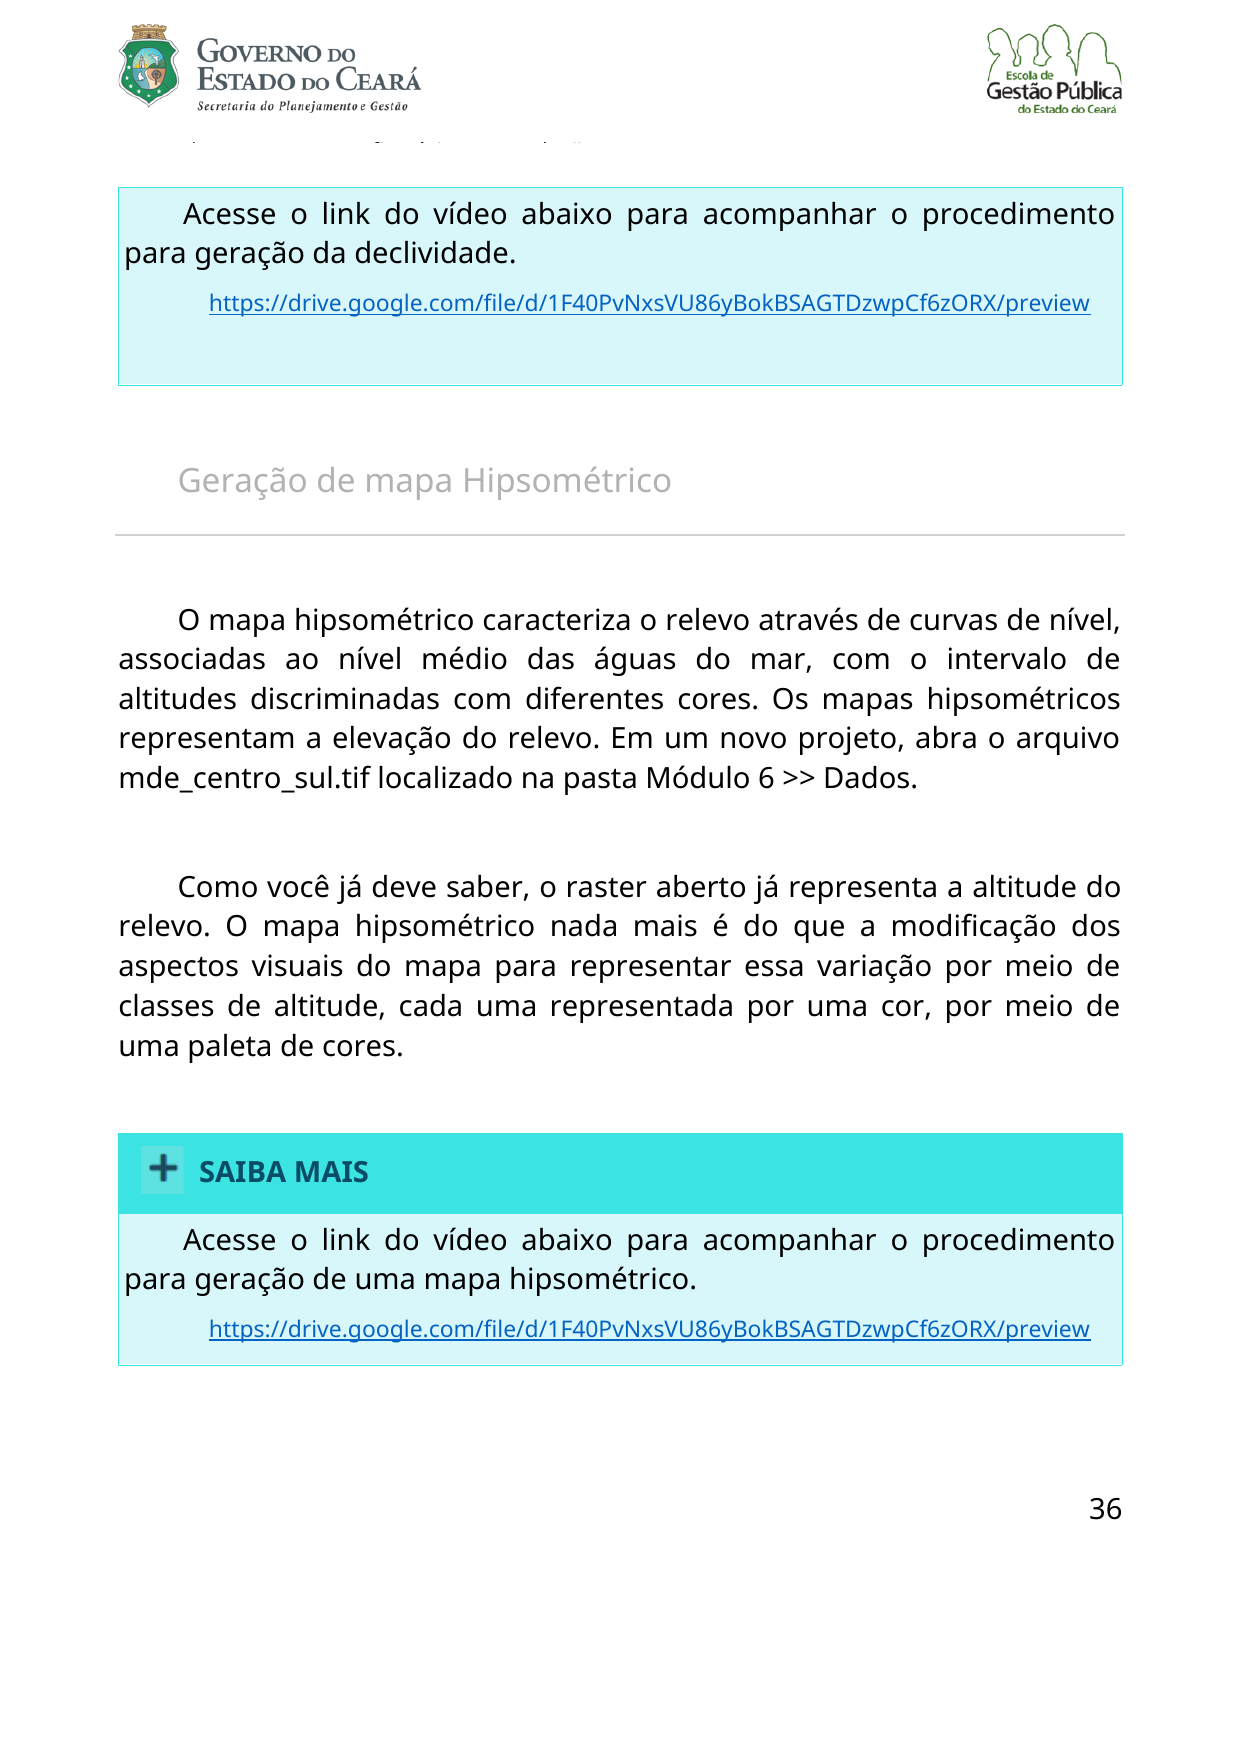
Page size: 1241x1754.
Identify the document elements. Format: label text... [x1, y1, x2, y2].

text Como você já deve saber, o raster aberto já representa a altitude do relevo. O mapa hipsométrico nada mais é do que a modificação dos aspectos visuais do mapa para representar essa variação por meio de classes de altitude, cada uma representada por uma cor, por meio de uma paleta de cores. [118, 866, 1122, 1064]
text O mapa hipsométrico caracteriza o relevo através de curvas de nível, associadas ao nível médio das águas do mar, com o intervalo de altitudes discriminadas com diferentes cores. Os mapas hipsométricos representam a elevação do relevo. Em um novo projeto, abra o arquivo mde_centro_sul.tif localizado na pasta Módulo 6 >> Dados. [118, 599, 1122, 797]
picture [141, 1146, 184, 1194]
table_cell Acesse o link do vídeo abaixo para acompanhar o procedimento para geração da declividade. https://drive.google.com/file/d/1F40PvNxsVU86yBokBSAGTDzwpCf6zORX/preview [119, 188, 1122, 384]
subtitle Geração de mapa Hipsométrico [115, 453, 1125, 534]
table_header SAIBA MAIS [119, 1134, 1122, 1213]
table_cell Acesse o link do vídeo abaixo para acompanhar o procedimento para geração de uma mapa hipsométrico. https://drive.google.com/file/d/1F40PvNxsVU86yBokBSAGTDzwpCf6zORX/preview [119, 1214, 1122, 1364]
picture [118, 24, 1122, 113]
